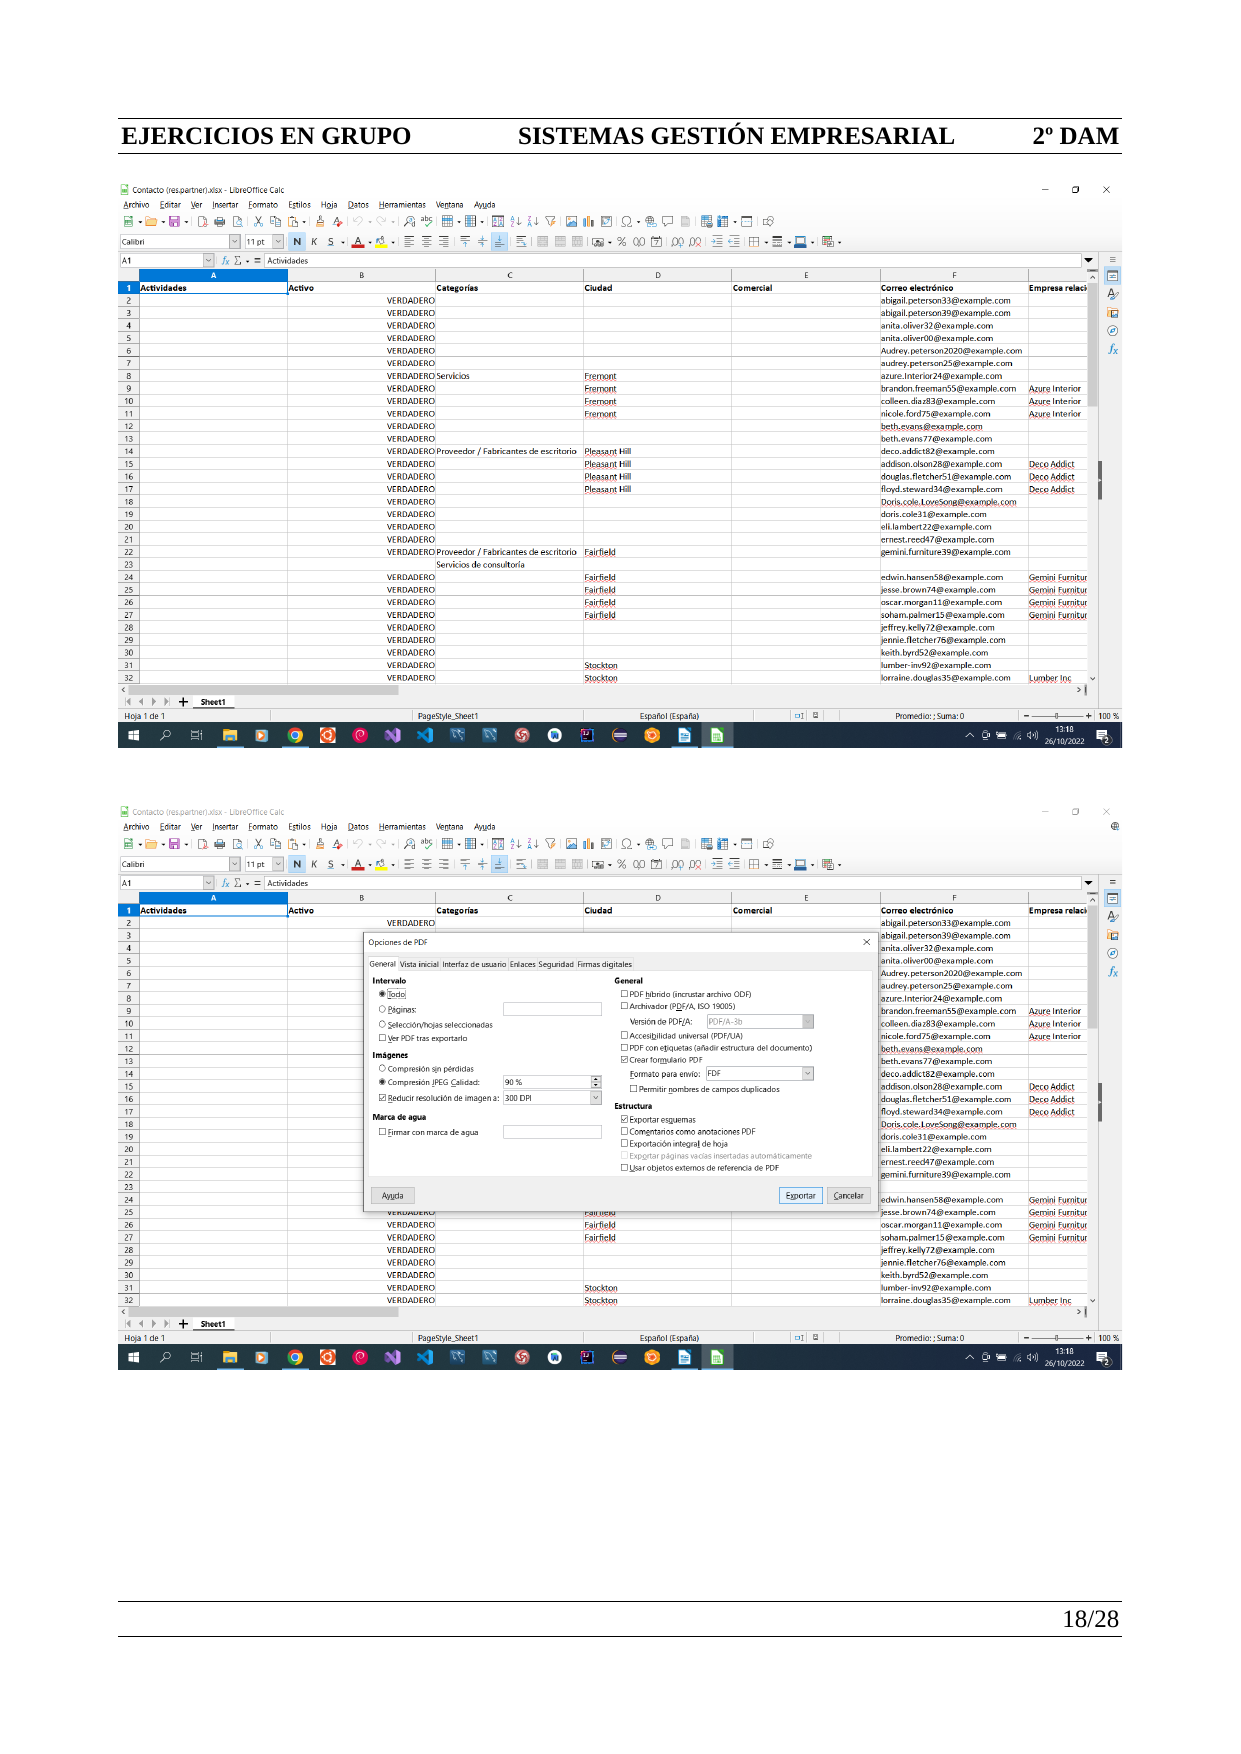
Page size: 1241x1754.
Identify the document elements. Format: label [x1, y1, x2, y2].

picture [118, 804, 1123, 1370]
picture [118, 182, 1123, 748]
